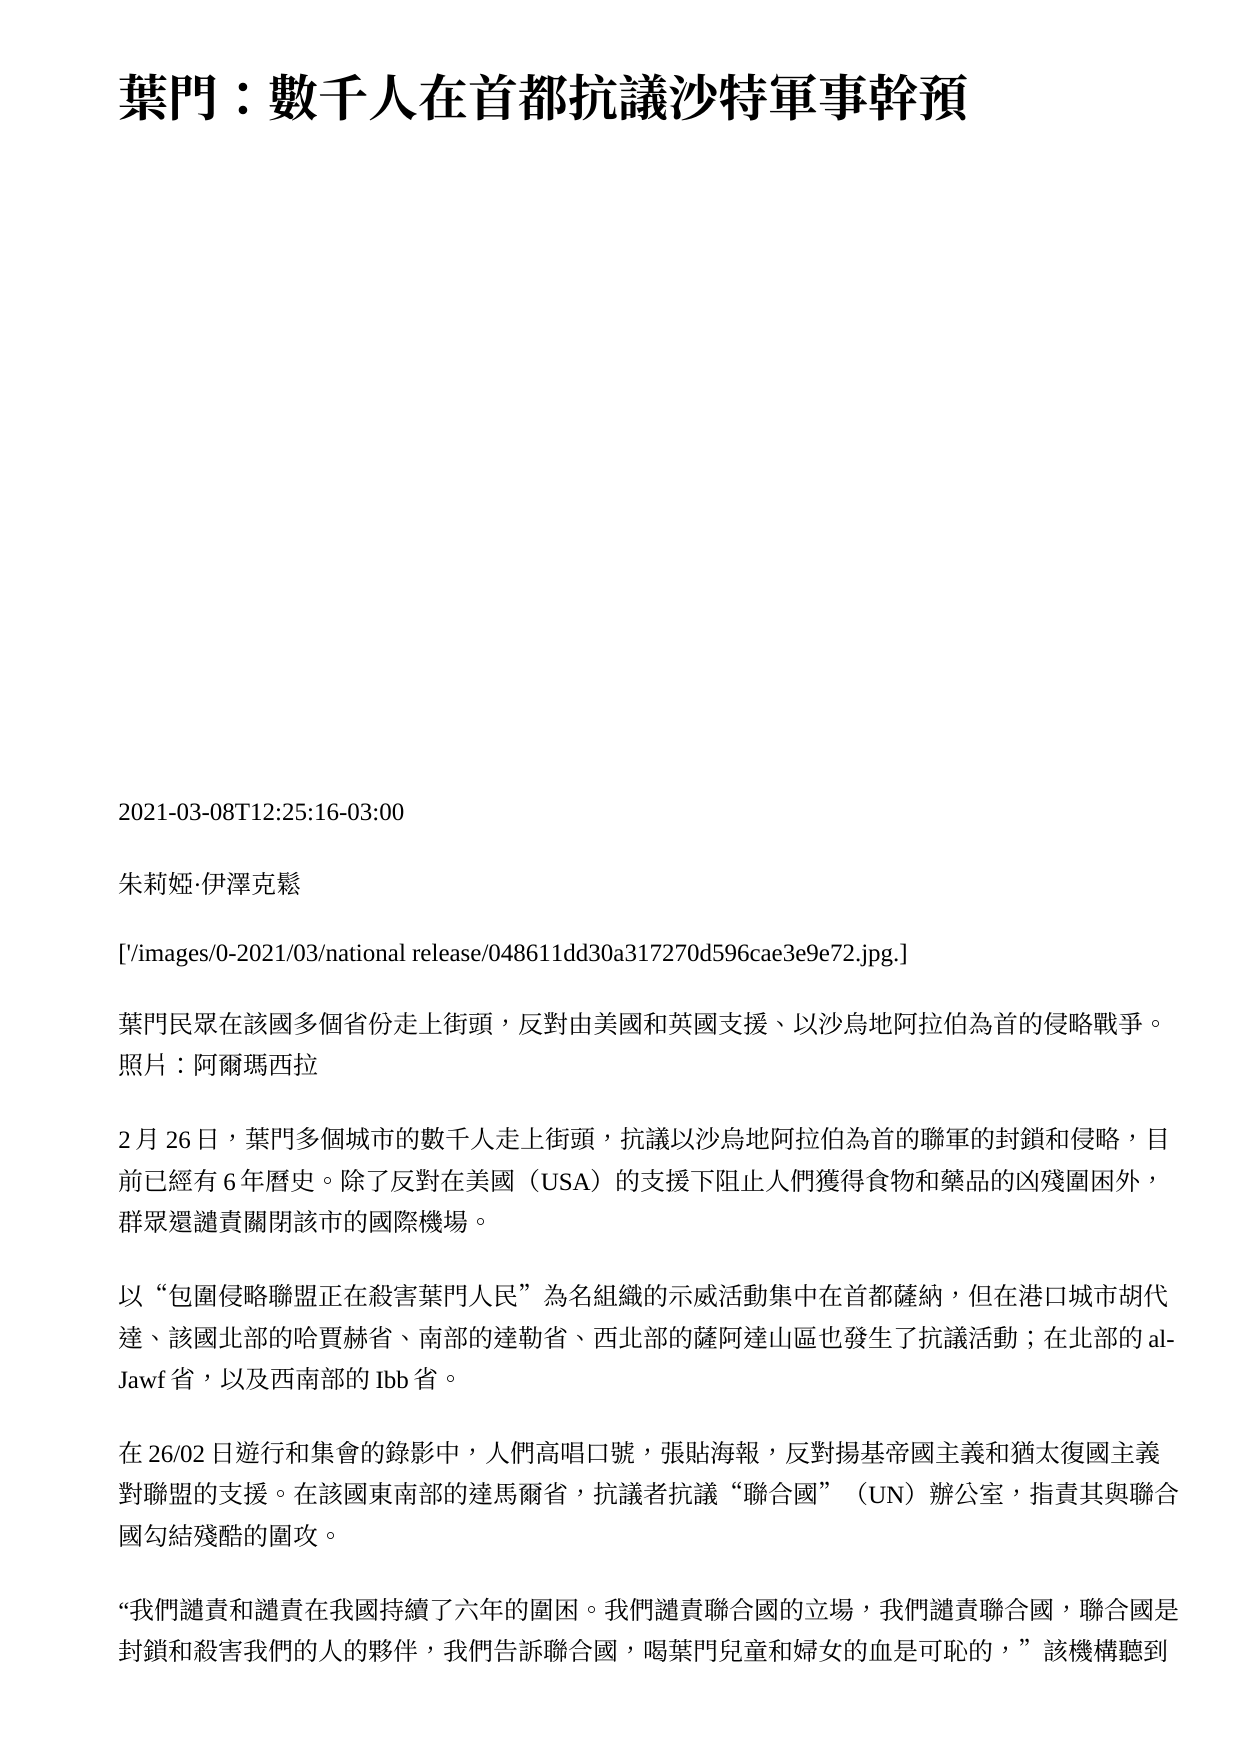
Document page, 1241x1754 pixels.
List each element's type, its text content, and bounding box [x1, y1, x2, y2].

text 2021-03-08T12:25:16-03:00 朱莉婭·伊澤克鬆 ['/images/0-2021/03/national release/048611dd30a317270d596cae3e9e72.jpg.] 葉門民眾在該國多個省份走上街頭，反對由美國和英國支援、以沙烏地阿拉伯為首的侵略戰爭。照片：阿爾瑪西拉 2月26日，葉門多個城市的數千人走上街頭，抗議以沙烏地阿拉伯為首的聯軍的封鎖和侵略，目前已經有6年曆史。除了反對在美國（USA）的支援下阻止人們獲得食物和藥品的凶殘圍困外，群眾還譴責關閉該市的國際機場。 以“包圍侵略聯盟正在殺害葉門人民”為名組織的示威活動集中在首都薩納，但在港口城市胡代達、該國北部的哈賈赫省、南部的達勒省、西北部的薩阿達山區也發生了抗議活動；在北部的al-Jawf省，以及西南部的Ibb省。 在26/02日遊行和集會的錄影中，人們高唱口號，張貼海報，反對揚基帝國主義和猶太復國主義對聯盟的支援。在該國東南部的達馬爾省，抗議者抗議“聯合國”（UN）辦公室，指責其與聯合國勾結殘酷的圍攻。 “我們譴責和譴責在我國持續了六年的圍困。我們譴責聯合國的立場，我們譴責聯合國，聯合國是封鎖和殺害我們的人的夥伴，我們告訴聯合國，喝葉門兒童和婦女的血是可恥的，”該機構聽到 [118, 764, 1181, 1668]
subtitle 葉門：數千人在首都抗議沙特軍事幹預 [118, 59, 1181, 131]
